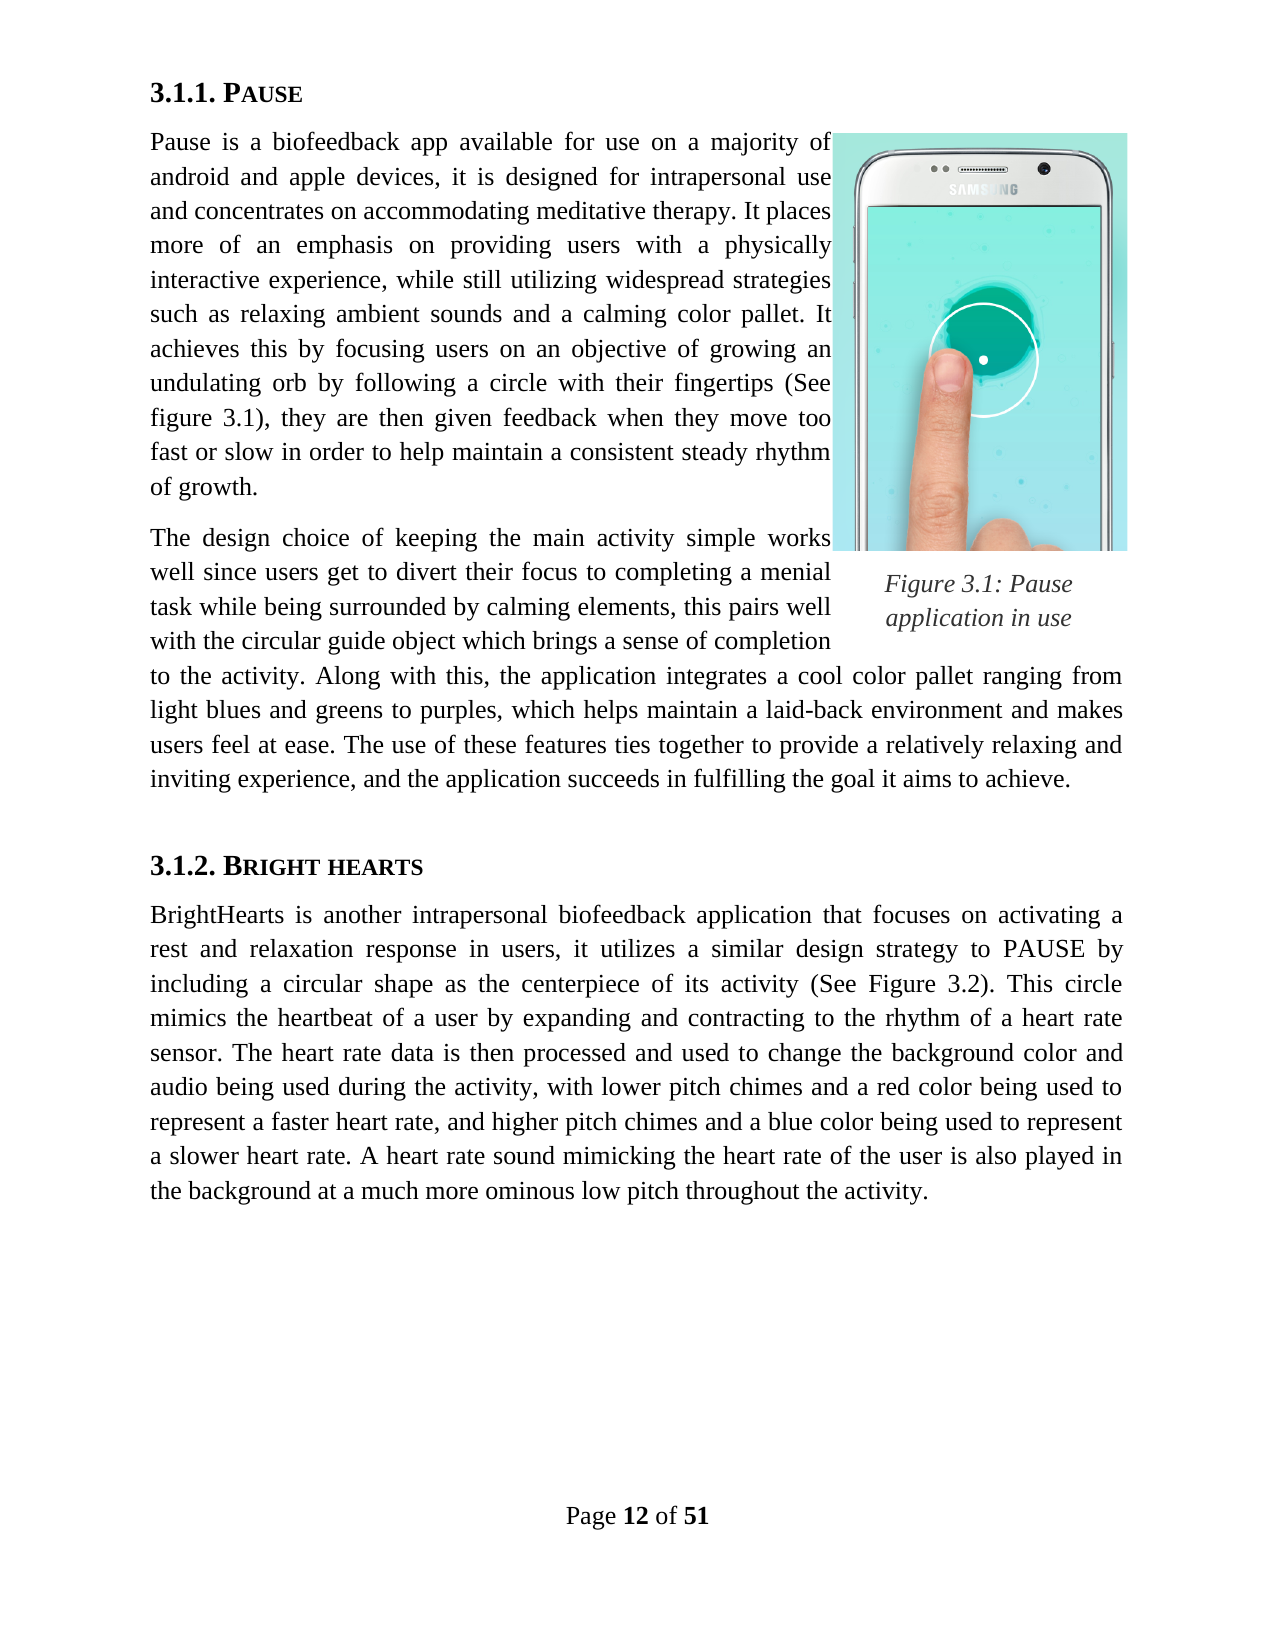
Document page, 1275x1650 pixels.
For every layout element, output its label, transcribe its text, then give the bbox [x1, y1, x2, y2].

subtitle 3.1.2. Bright hearts [150, 848, 1125, 881]
text Pause is a biofeedback app available for use on a majority of android and apple devices, it is designed for intrapersonal use and concentrates on accommodating meditative therapy. It places more of an emphasis on providing users with a physically interactive experience, while still utilizing widespread strategies such as relaxing ambient sounds and a calming color pallet. It achieves this by focusing users on an objective of growing an undulating orb by following a circle with their fingertips (See figure 3.1), they are then given feedback when they move too fast or slow in order to help maintain a consistent steady rhythm of growth. [150, 126, 1125, 501]
text Figure 3.1: Pause application in use [833, 568, 1127, 632]
text The design choice of keeping the main activity simple works well since users get to divert their focus to completing a menial task while being surrounded by calming elements, this pairs well with the circular guide object which brings a sense of completion to the activity. Along with this, the application integrates a cool color pallet ranging from light blues and greens to purples, which helps maintain a laid-back environment and makes users feel at ease. The use of these features ties together to provide a relatively relaxing and inviting experience, and the application succeeds in fulfilling the goal it aims to achieve. [150, 522, 1125, 793]
subtitle 3.1.1. Pause [150, 75, 1125, 108]
text BrightHearts is another intrapersonal biofeedback application that focuses on activating a rest and relaxation response in users, it utilizes a similar design strategy to PAUSE by including a circular shape as the centerpiece of its activity (See Figure 3.2). This circle mimics the heartbeat of a user by expanding and contracting to the rhythm of a heart rate sensor. The heart rate data is then processed and used to change the background color and audio being used during the activity, with lower pitch chimes and a red color being used to represent a faster heart rate, and higher pitch chimes and a blue color being used to represent a slower heart rate. A heart rate sound mimicking the heart rate of the user is also played in the background at a much more ominous low pitch throughout the activity. [150, 899, 1125, 1205]
